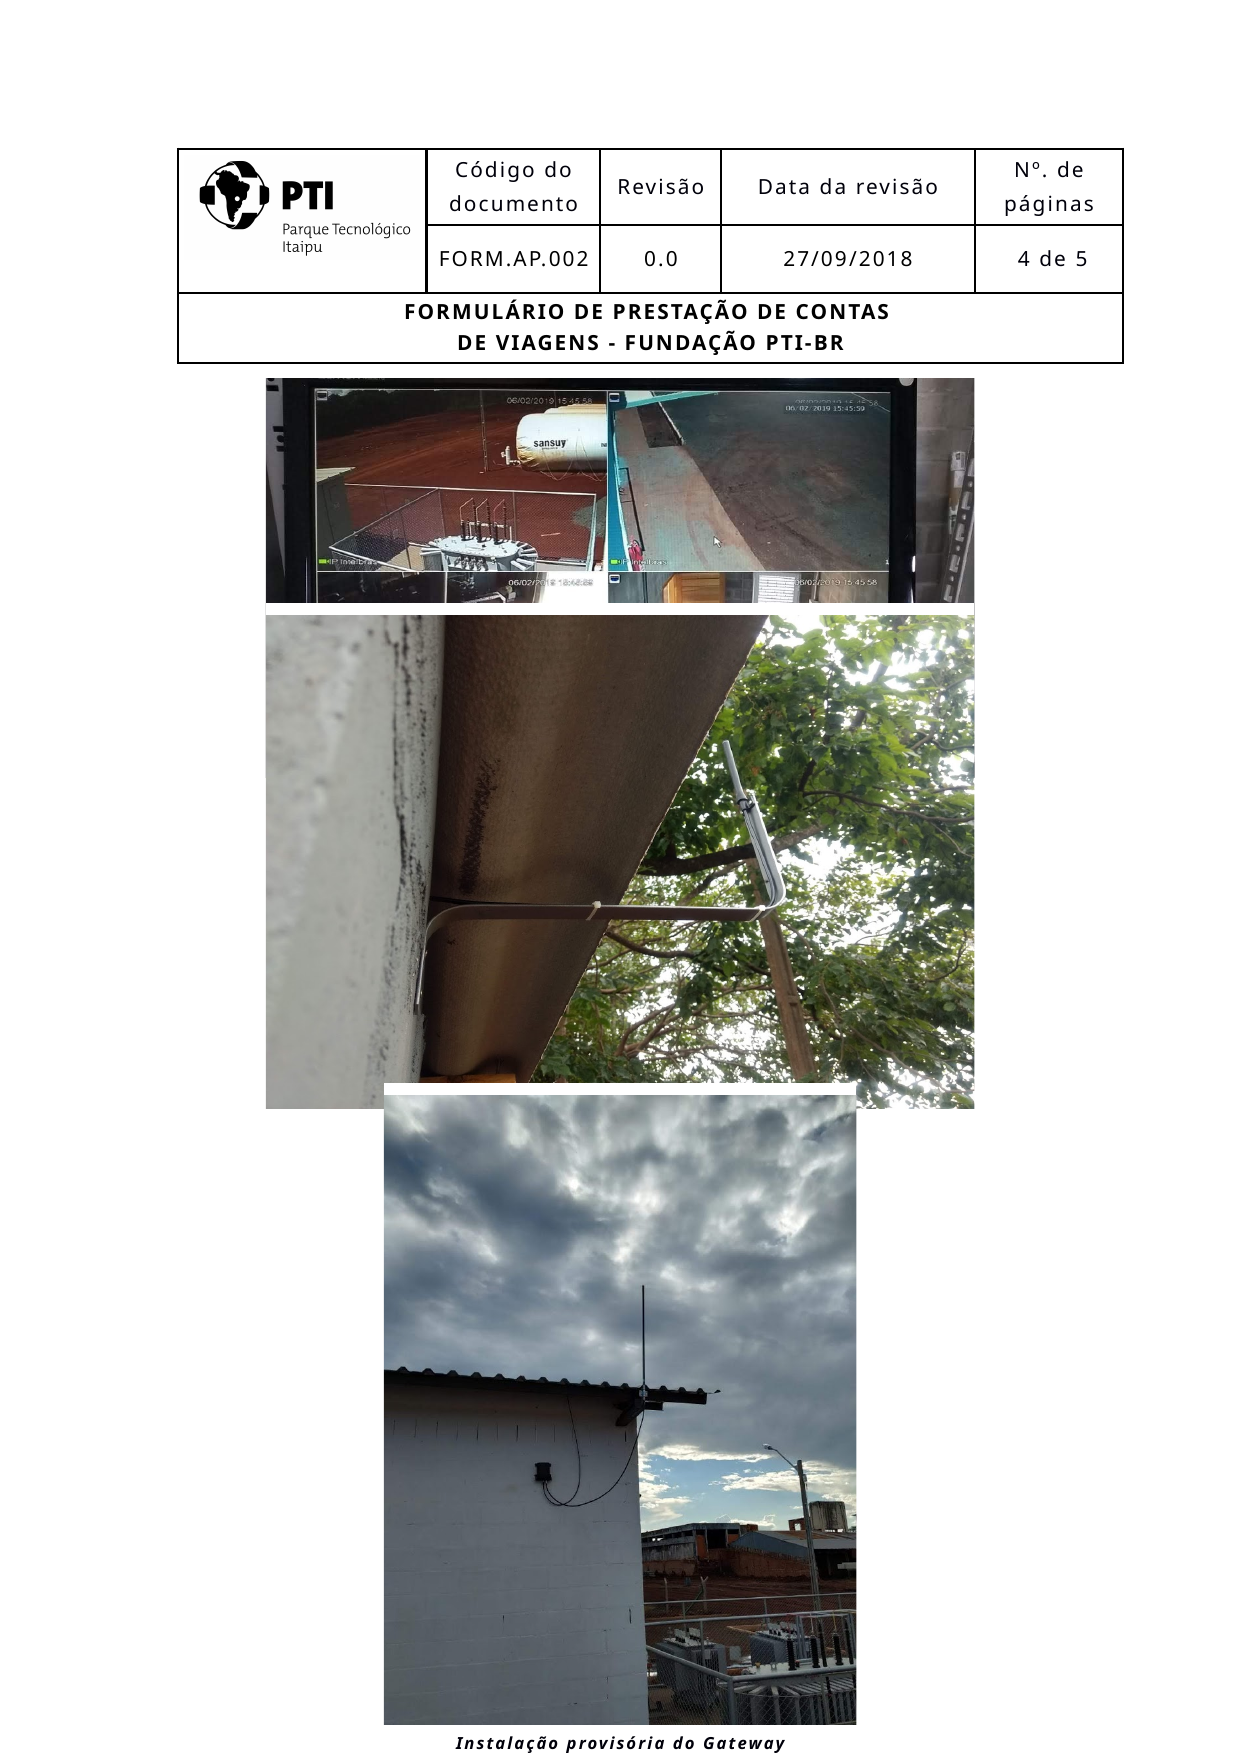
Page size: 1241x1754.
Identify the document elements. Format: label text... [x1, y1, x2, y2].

picture [183, 155, 421, 260]
picture [265, 378, 975, 1725]
text Instalação provisória do Gateway [384, 1725, 856, 1754]
text Fixação da antena em uma das propriedades [266, 1109, 383, 1138]
text Fixação da antena em uma das propriedades [857, 1109, 974, 1138]
